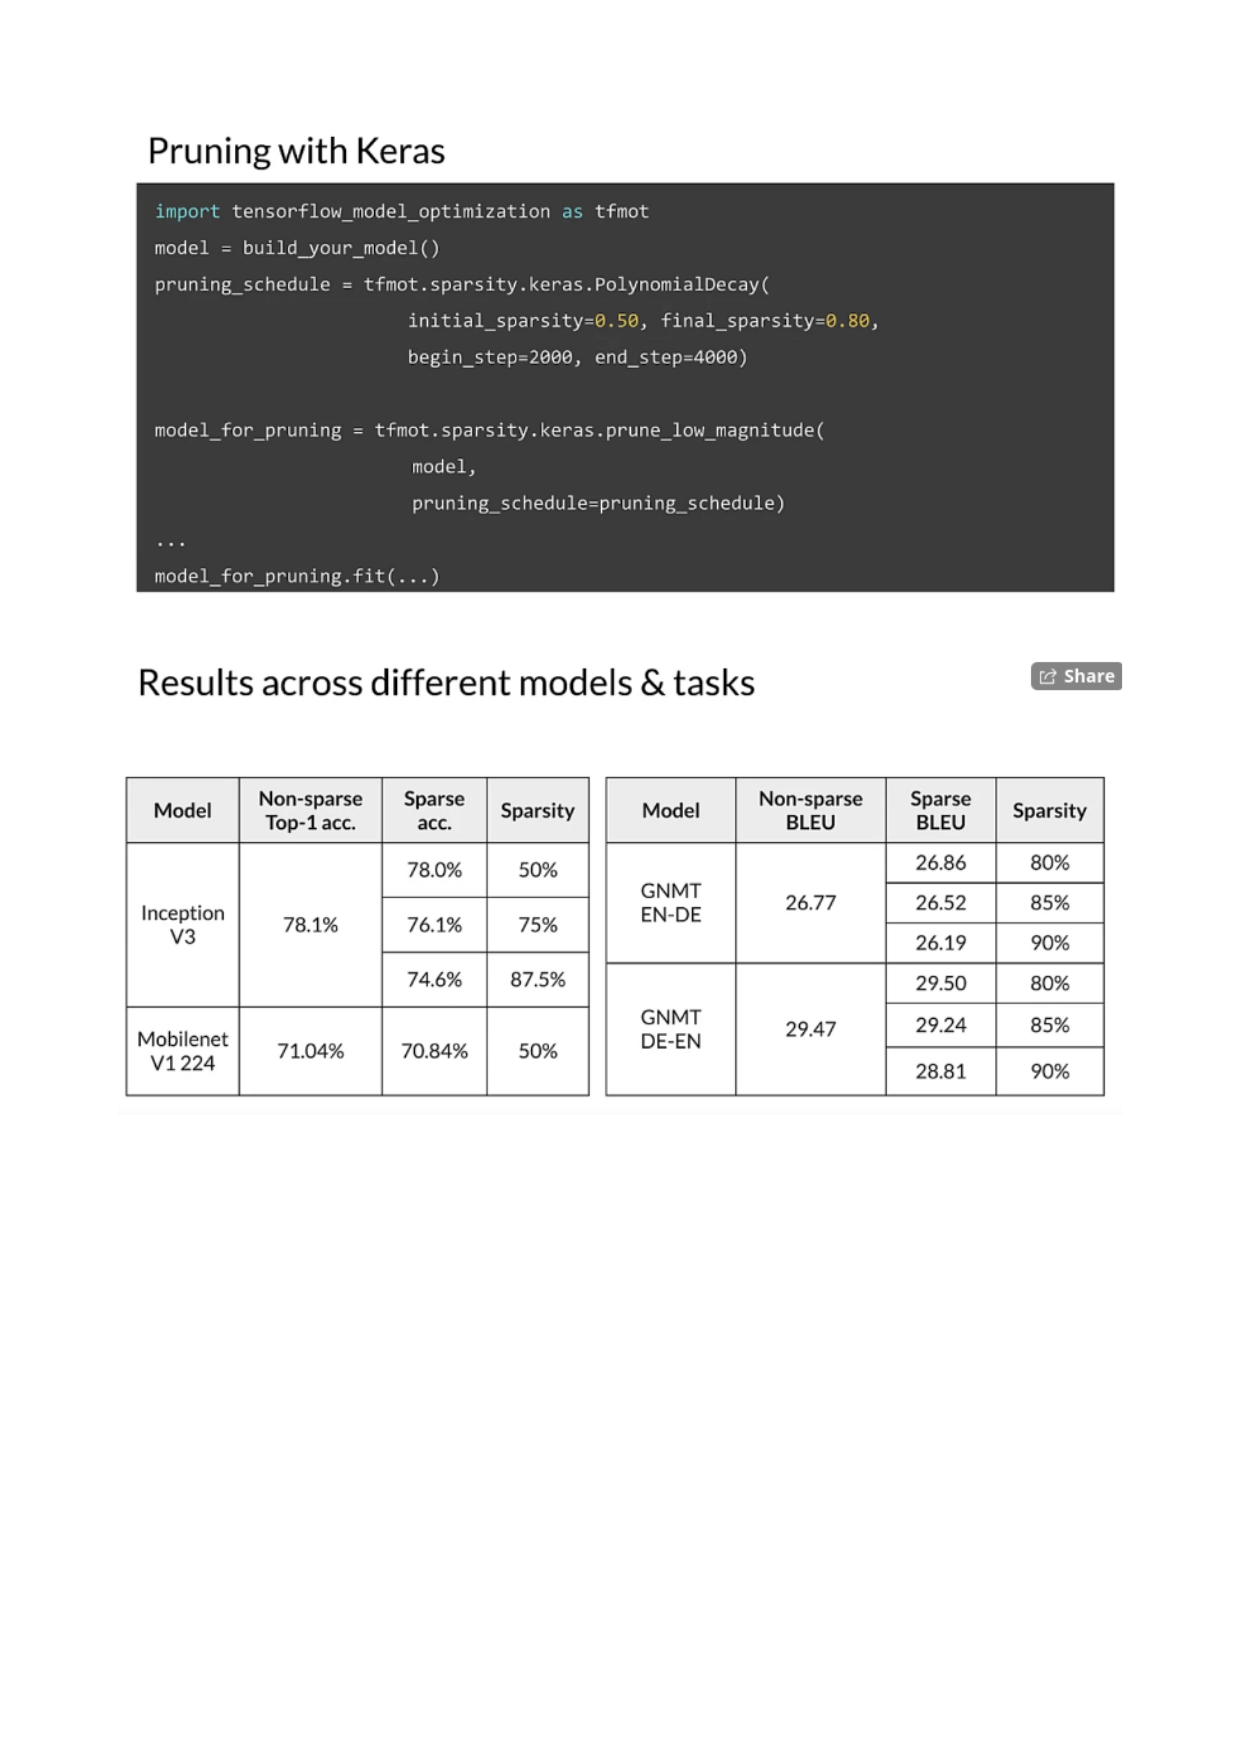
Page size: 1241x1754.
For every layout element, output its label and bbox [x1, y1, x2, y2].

picture [118, 652, 1123, 1115]
picture [118, 118, 1123, 601]
